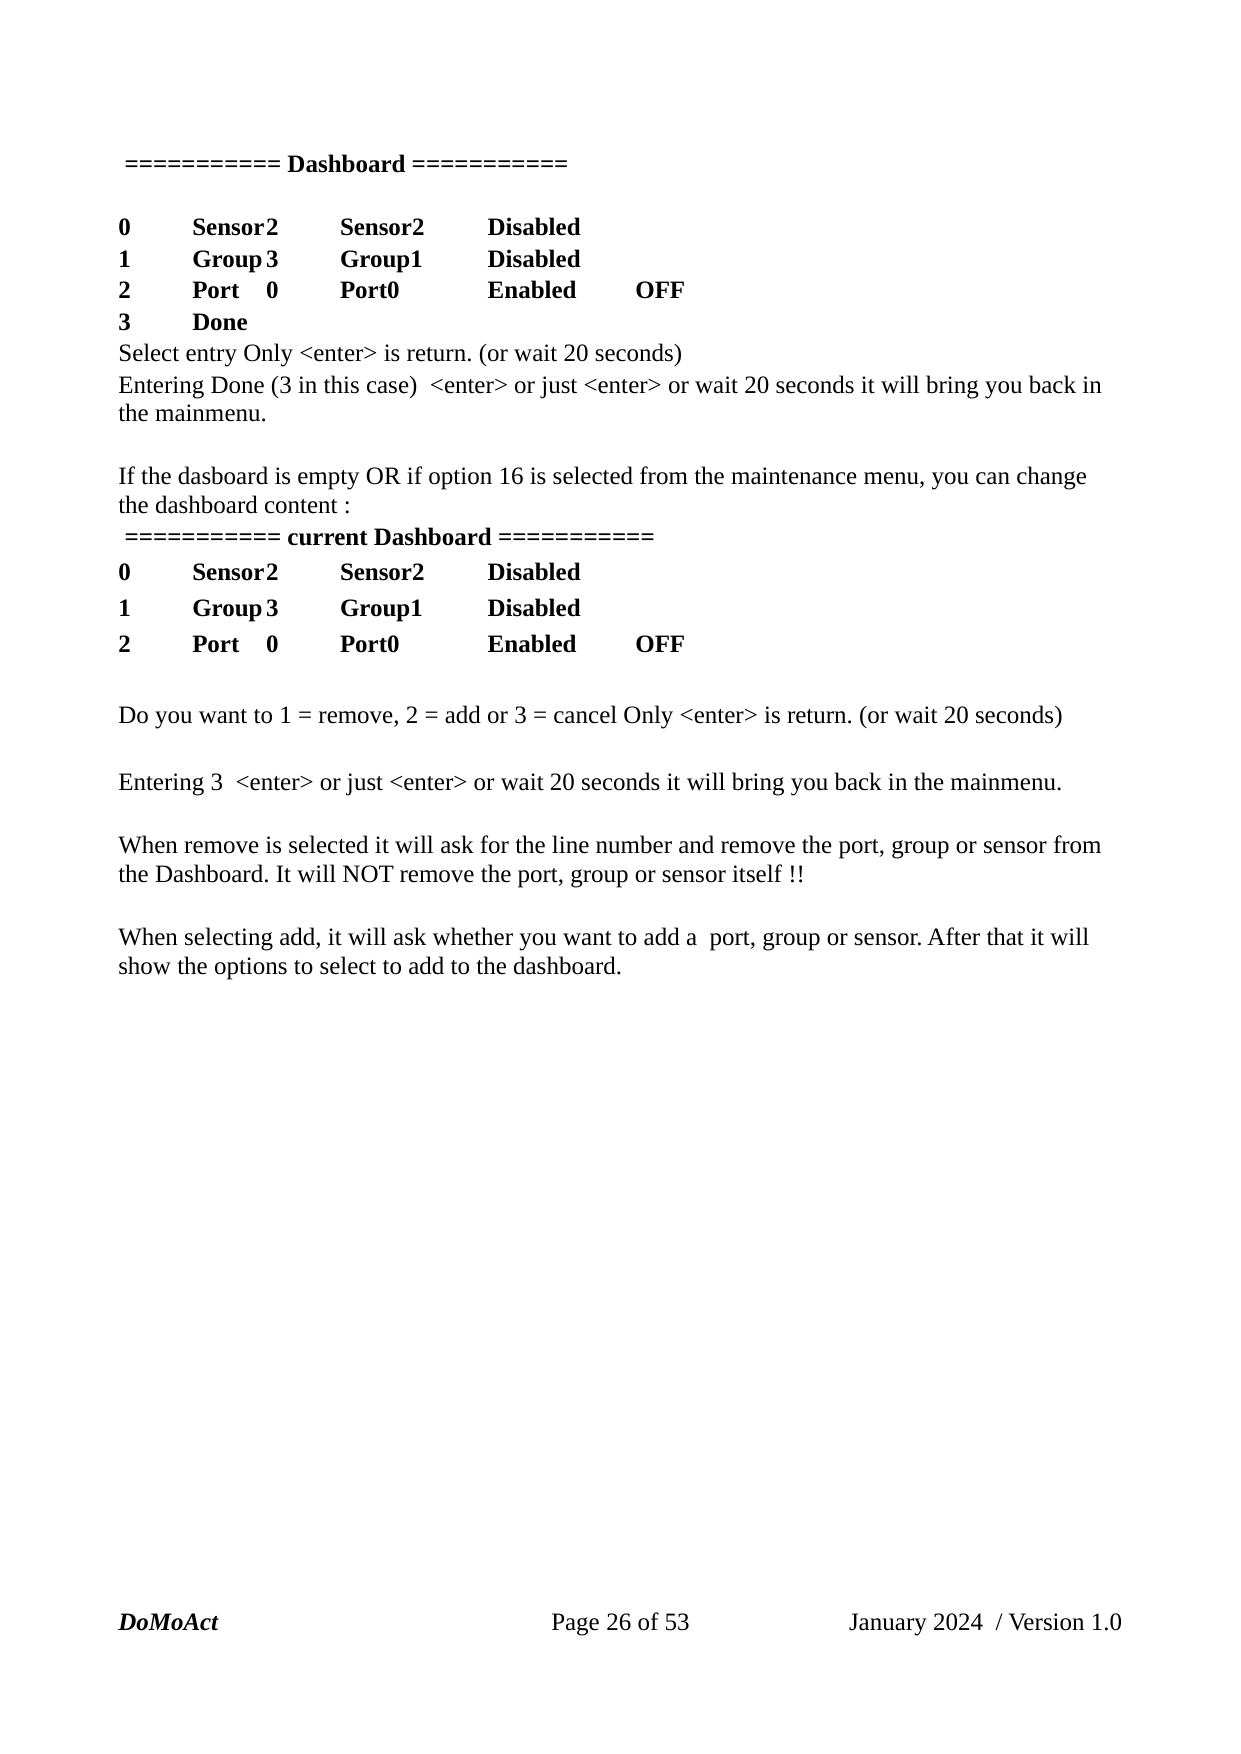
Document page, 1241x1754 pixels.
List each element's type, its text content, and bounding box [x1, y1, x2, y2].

text 1 Group 3 Group1 Disabled [118, 593, 1122, 622]
text =========== current Dashboard =========== [118, 522, 1122, 550]
text 0 Sensor 2 Sensor2 Disabled [118, 557, 1122, 586]
text Entering Done (3 in this case) <enter> or just <enter> or wait 20 seconds it will bring you back in the mainmenu. [118, 370, 1122, 427]
text 2 Port 0 Port0 Enabled OFF [118, 275, 1122, 304]
text =========== Dashboard =========== [118, 149, 1122, 178]
text Select entry Only <enter> is return. (or wait 20 seconds) [118, 338, 1122, 367]
text When remove is selected it will ask for the line number and remove the port, group or sensor from the Dashboard. It will NOT remove the port, group or sensor itself !! [118, 830, 1122, 888]
text Do you want to 1 = remove, 2 = add or 3 = cancel Only <enter> is return. (or wait 20 seconds) [118, 700, 1122, 729]
text When selecting add, it will ask whether you want to add a port, group or sensor. After that it will show the options to select to add to the dashboard. [118, 922, 1122, 979]
text 3 Done [118, 307, 1122, 336]
text 0 Sensor 2 Sensor2 Disabled [118, 212, 1122, 241]
text Entering 3 <enter> or just <enter> or wait 20 seconds it will bring you back in the mainmenu. [118, 767, 1122, 796]
text 2 Port 0 Port0 Enabled OFF [118, 629, 1122, 658]
text 1 Group 3 Group1 Disabled [118, 244, 1122, 273]
text If the dasboard is empty OR if option 16 is selected from the maintenance menu, you can change the dashboard content : [118, 461, 1122, 519]
